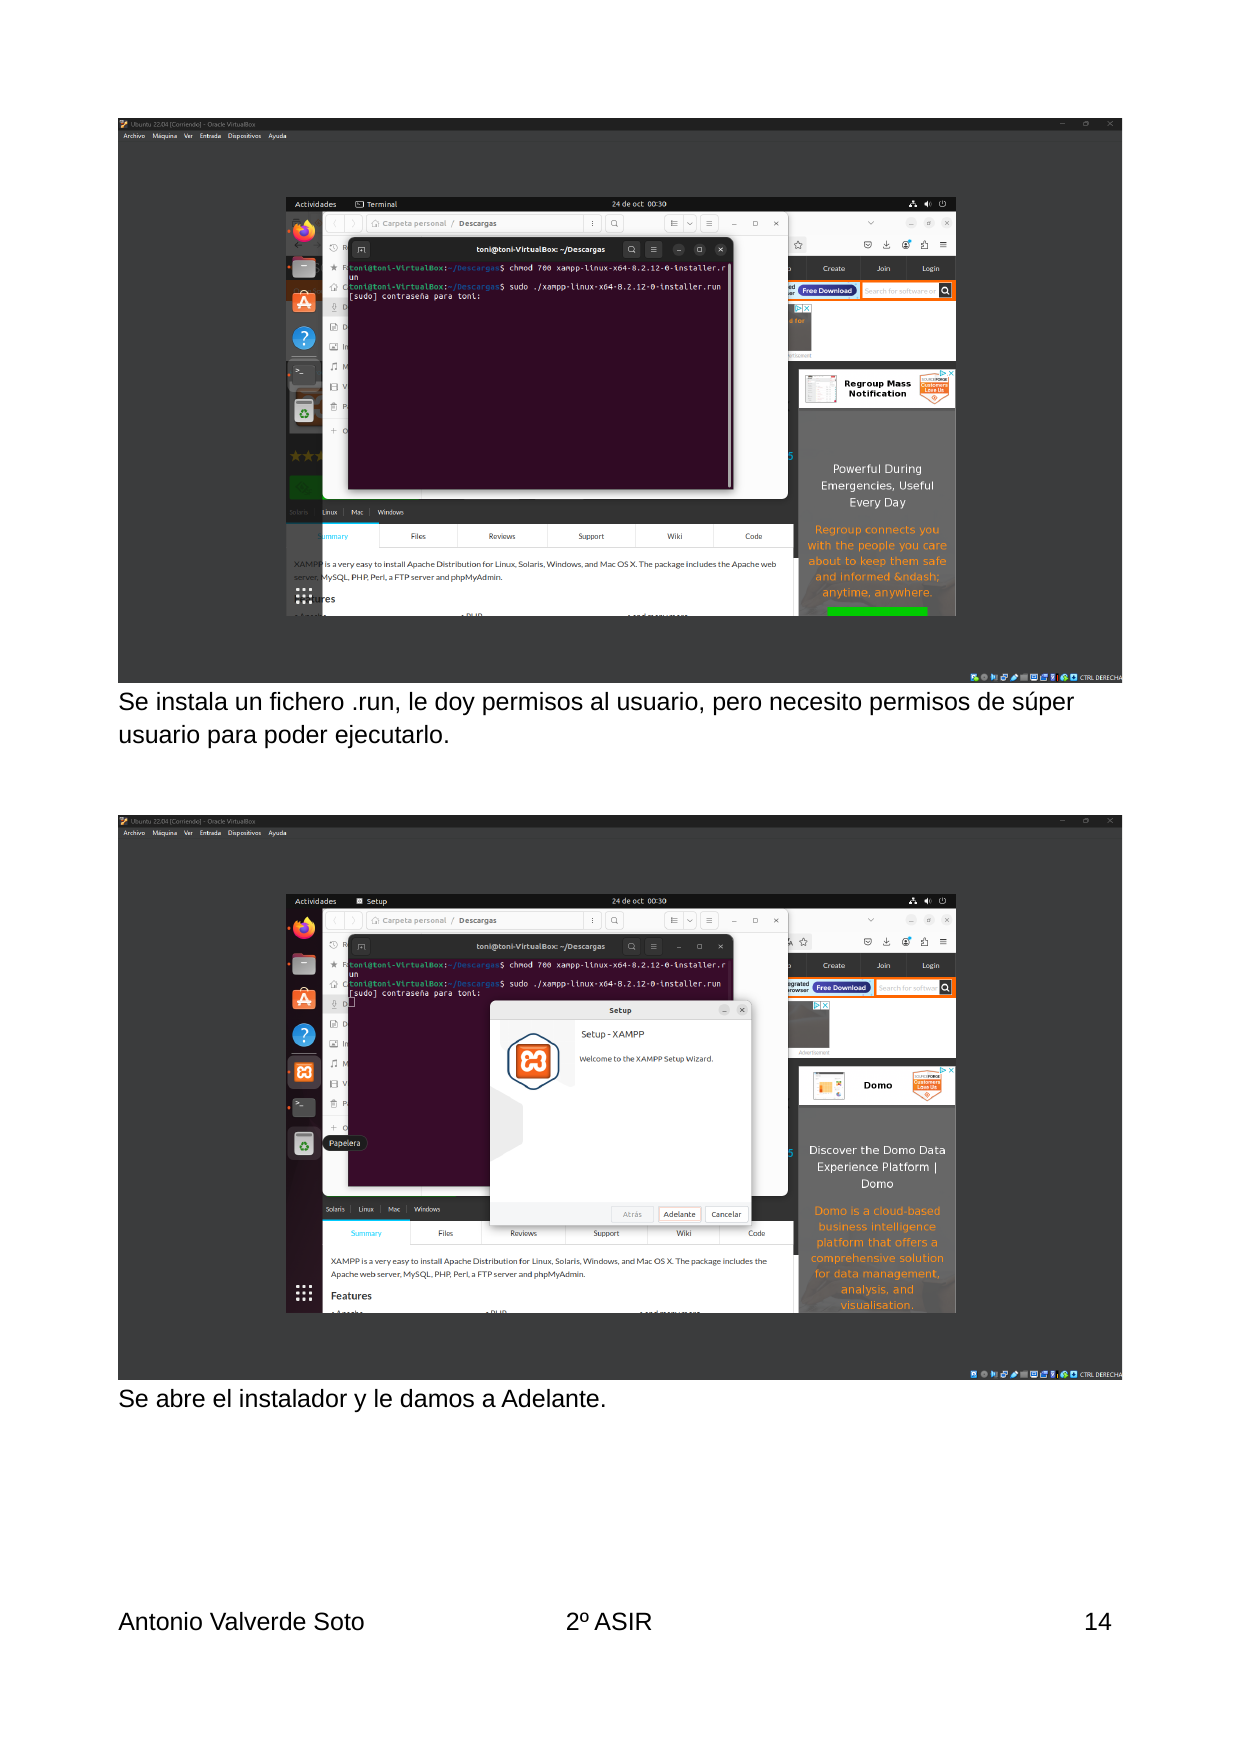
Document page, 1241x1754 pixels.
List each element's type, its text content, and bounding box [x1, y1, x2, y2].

text Se abre el instalador y le damos a Adelante. [118, 1380, 1122, 1413]
text Se instala un fichero .run, le doy permisos al usuario, pero necesito permisos de súper usuario para poder ejecutarlo. [118, 683, 1122, 749]
picture [118, 815, 1123, 1380]
picture [118, 118, 1123, 683]
